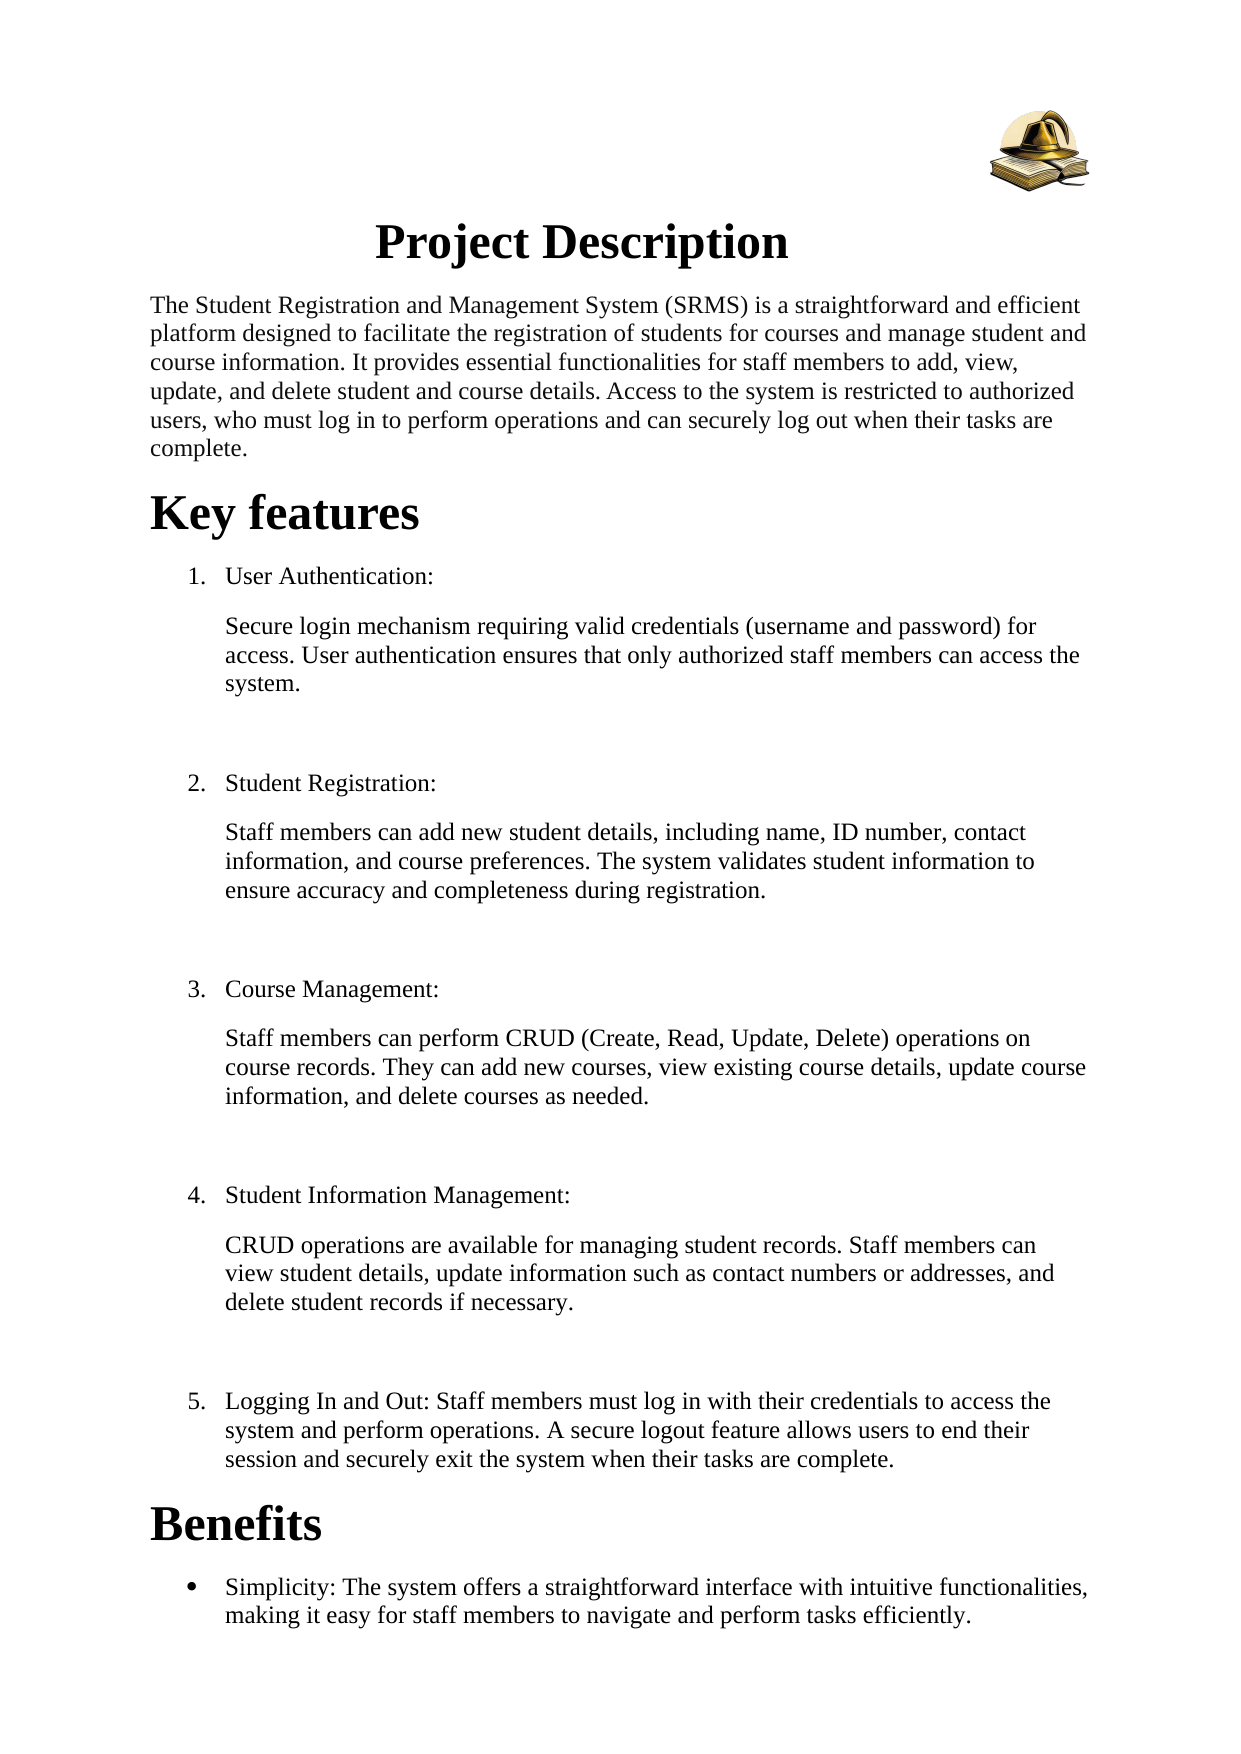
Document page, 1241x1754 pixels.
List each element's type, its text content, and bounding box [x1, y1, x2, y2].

subtitle Benefits [150, 1493, 1090, 1551]
subtitle Staff members can perform CRUD (Create, Read, Update, Delete) operations on course records. They can add new courses, view existing course details, update course information, and delete courses as needed. [225, 1023, 1090, 1110]
list Student Information Management: [187, 1180, 1090, 1209]
list User Authentication: [187, 561, 1090, 590]
list Simplicity: The system offers a straightforward interface with intuitive functionalities, making it easy for staff members to navigate and perform tasks efficiently. [187, 1572, 1090, 1629]
subtitle Secure login mechanism requiring valid credentials (username and password) for access. User authentication ensures that only authorized staff members can access the system. [225, 611, 1090, 697]
subtitle Project Description [300, 211, 1090, 269]
subtitle CRUD operations are available for managing student records. Staff members can view student details, update information such as contact numbers or addresses, and delete student records if necessary. [225, 1230, 1090, 1316]
subtitle Key features [150, 483, 1090, 541]
subtitle The Student Registration and Management System (SRMS) is a straightforward and efficient platform designed to facilitate the registration of students for courses and manage student and course information. It provides essential functionalities for staff members to add, view, update, and delete student and course details. Access to the system is restricted to authorized users, who must log in to perform operations and can securely log out when their tasks are complete. [150, 290, 1090, 462]
subtitle Staff members can add new student details, including name, ID number, contact information, and course preferences. The system validates student information to ensure accuracy and completeness during registration. [225, 817, 1090, 903]
list Student Registration: [187, 768, 1090, 796]
list Course Management: [187, 974, 1090, 1003]
list Logging In and Out: Staff members must log in with their credentials to access the system and perform operations. A secure logout feature allows users to end their session and securely exit the system when their tasks are complete. [187, 1386, 1090, 1473]
